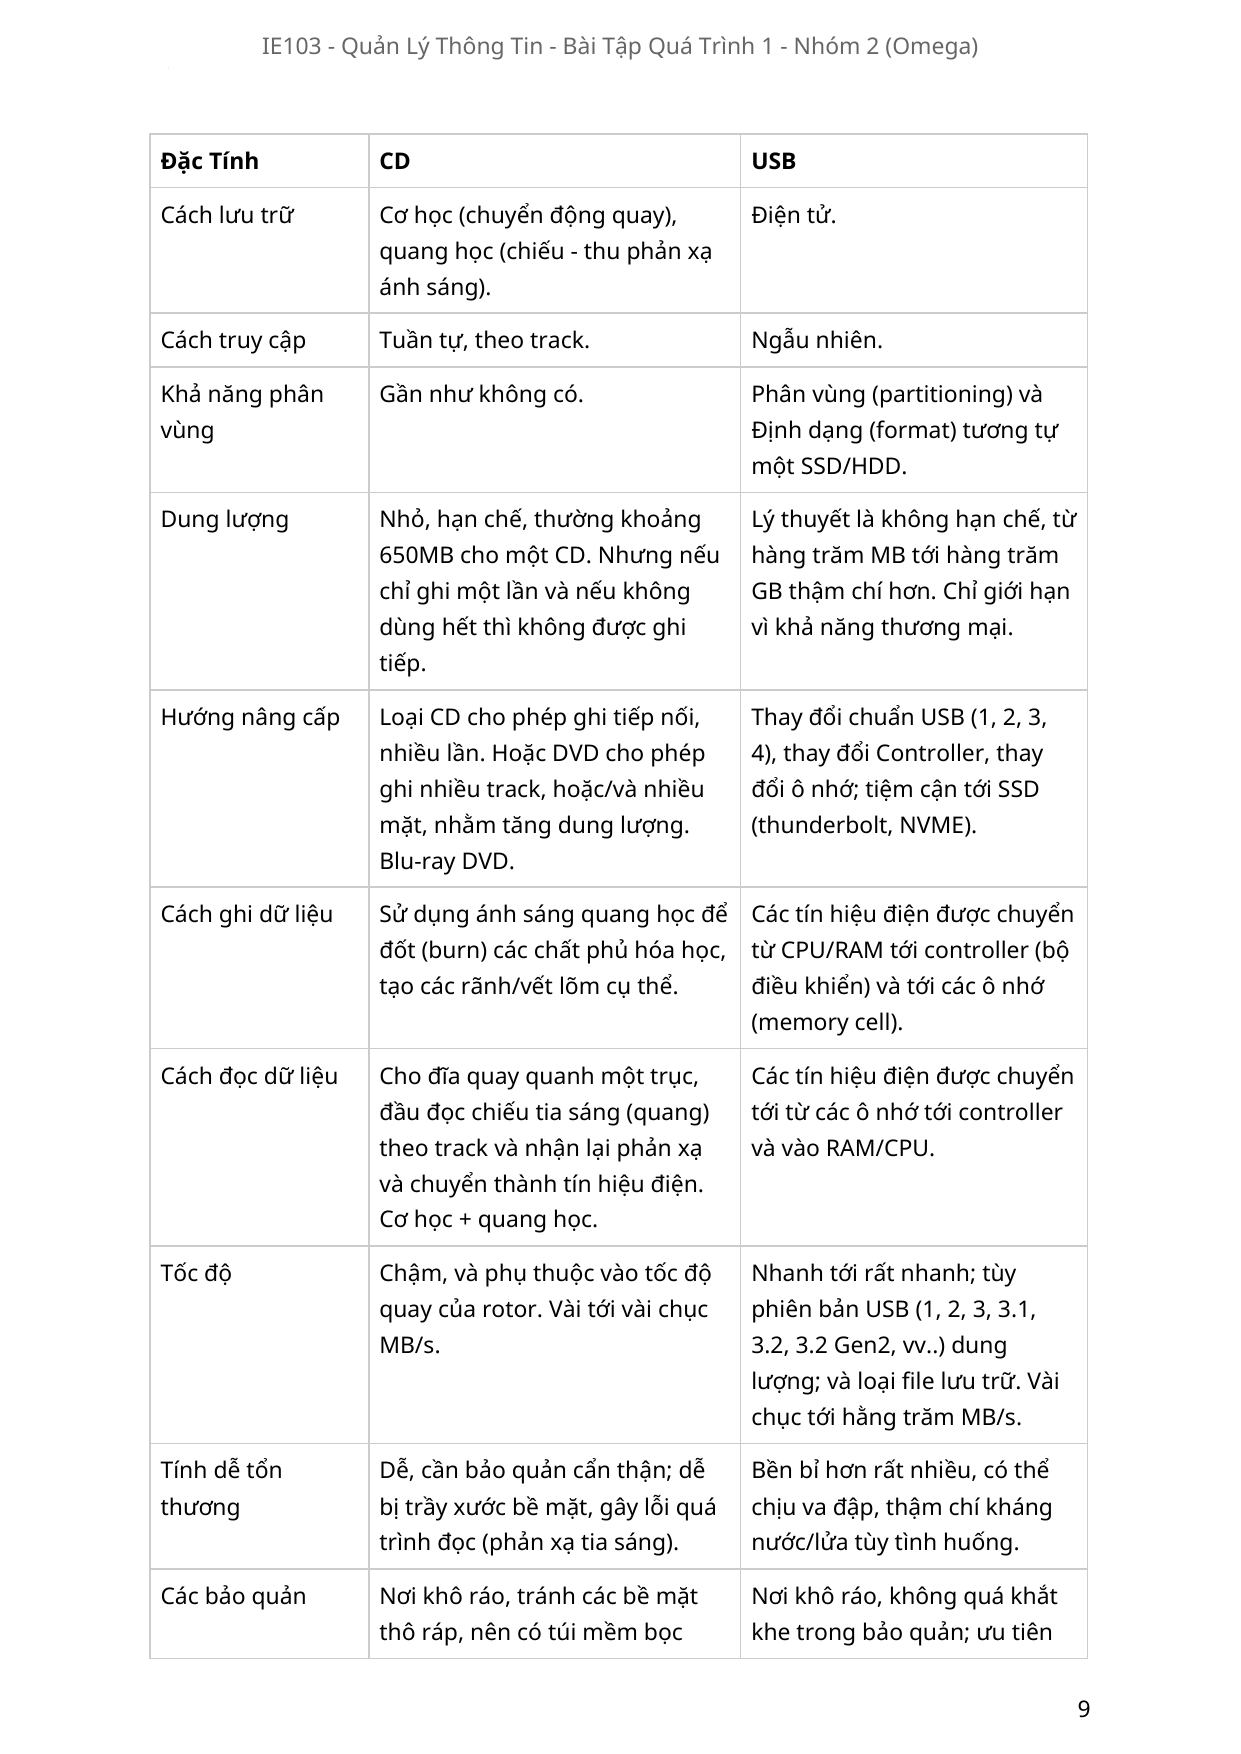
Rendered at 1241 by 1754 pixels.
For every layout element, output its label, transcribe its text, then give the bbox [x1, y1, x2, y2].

table_cell Chậm, và phụ thuộc vào tốc độ quay của rotor. Vài tới vài chục MB/s. [370, 1247, 740, 1442]
table_header USB [741, 135, 1087, 187]
table_header Đặc Tính [151, 135, 368, 187]
table_cell Tốc độ [151, 1247, 368, 1442]
table_cell Dễ, cần bảo quản cẩn thận; dễ bị trầy xước bề mặt, gây lỗi quá trình đọc (phản xạ tia sáng). [370, 1444, 740, 1568]
table_cell Cách truy cập [151, 314, 368, 366]
table_cell Nơi khô ráo, tránh các bề mặt thô ráp, nên có túi mềm bọc [370, 1570, 740, 1658]
table_cell Thay đổi chuẩn USB (1, 2, 3, 4), thay đổi Controller, thay đổi ô nhớ; tiệm cận tới SSD (thunderbolt, NVME). [741, 691, 1087, 886]
table_cell Sử dụng ánh sáng quang học để đốt (burn) các chất phủ hóa học, tạo các rãnh/vết lõm cụ thể. [370, 888, 740, 1048]
table_cell Loại CD cho phép ghi tiếp nối, nhiều lần. Hoặc DVD cho phép ghi nhiều track, hoặc/và nhiều mặt, nhằm tăng dung lượng. Blu-ray DVD. [370, 691, 740, 886]
table_cell Gần như không có. [370, 368, 740, 491]
table_cell Cách đọc dữ liệu [151, 1049, 368, 1245]
table_cell Cách ghi dữ liệu [151, 888, 368, 1048]
table_cell Các tín hiệu điện được chuyển từ CPU/RAM tới controller (bộ điều khiển) và tới các ô nhớ (memory cell). [741, 888, 1087, 1048]
table_cell Phân vùng (partitioning) và Định dạng (format) tương tự một SSD/HDD. [741, 368, 1087, 491]
table_cell Nhanh tới rất nhanh; tùy phiên bản USB (1, 2, 3, 3.1, 3.2, 3.2 Gen2, vv..) dung lượng; và loại file lưu trữ. Vài chục tới hằng trăm MB/s. [741, 1247, 1087, 1442]
table_cell Các bảo quản [151, 1570, 368, 1658]
table_cell Ngẫu nhiên. [741, 314, 1087, 366]
table_cell Nhỏ, hạn chế, thường khoảng 650MB cho một CD. Nhưng nếu chỉ ghi một lần và nếu không dùng hết thì không được ghi tiếp. [370, 493, 740, 689]
table_cell Bền bỉ hơn rất nhiều, có thể chịu va đập, thậm chí kháng nước/lửa tùy tình huống. [741, 1444, 1087, 1568]
table_cell Các tín hiệu điện được chuyển tới từ các ô nhớ tới controller và vào RAM/CPU. [741, 1049, 1087, 1245]
table_cell Lý thuyết là không hạn chế, từ hàng trăm MB tới hàng trăm GB thậm chí hơn. Chỉ giới hạn vì khả năng thương mại. [741, 493, 1087, 689]
table_header CD [370, 135, 740, 187]
table_cell Cách lưu trữ [151, 188, 368, 312]
table_cell Nơi khô ráo, không quá khắt khe trong bảo quản; ưu tiên [741, 1570, 1087, 1658]
table_cell Điện tử. [741, 188, 1087, 312]
table_cell Dung lượng [151, 493, 368, 689]
table_cell Tính dễ tổn thương [151, 1444, 368, 1568]
table_cell Cơ học (chuyển động quay), quang học (chiếu - thu phản xạ ánh sáng). [370, 188, 740, 312]
table_cell Tuần tự, theo track. [370, 314, 740, 366]
table_cell Hướng nâng cấp [151, 691, 368, 886]
table_cell Cho đĩa quay quanh một trục, đầu đọc chiếu tia sáng (quang) theo track và nhận lại phản xạ và chuyển thành tín hiệu điện. Cơ học + quang học. [370, 1049, 740, 1245]
table_cell Khả năng phân vùng [151, 368, 368, 491]
